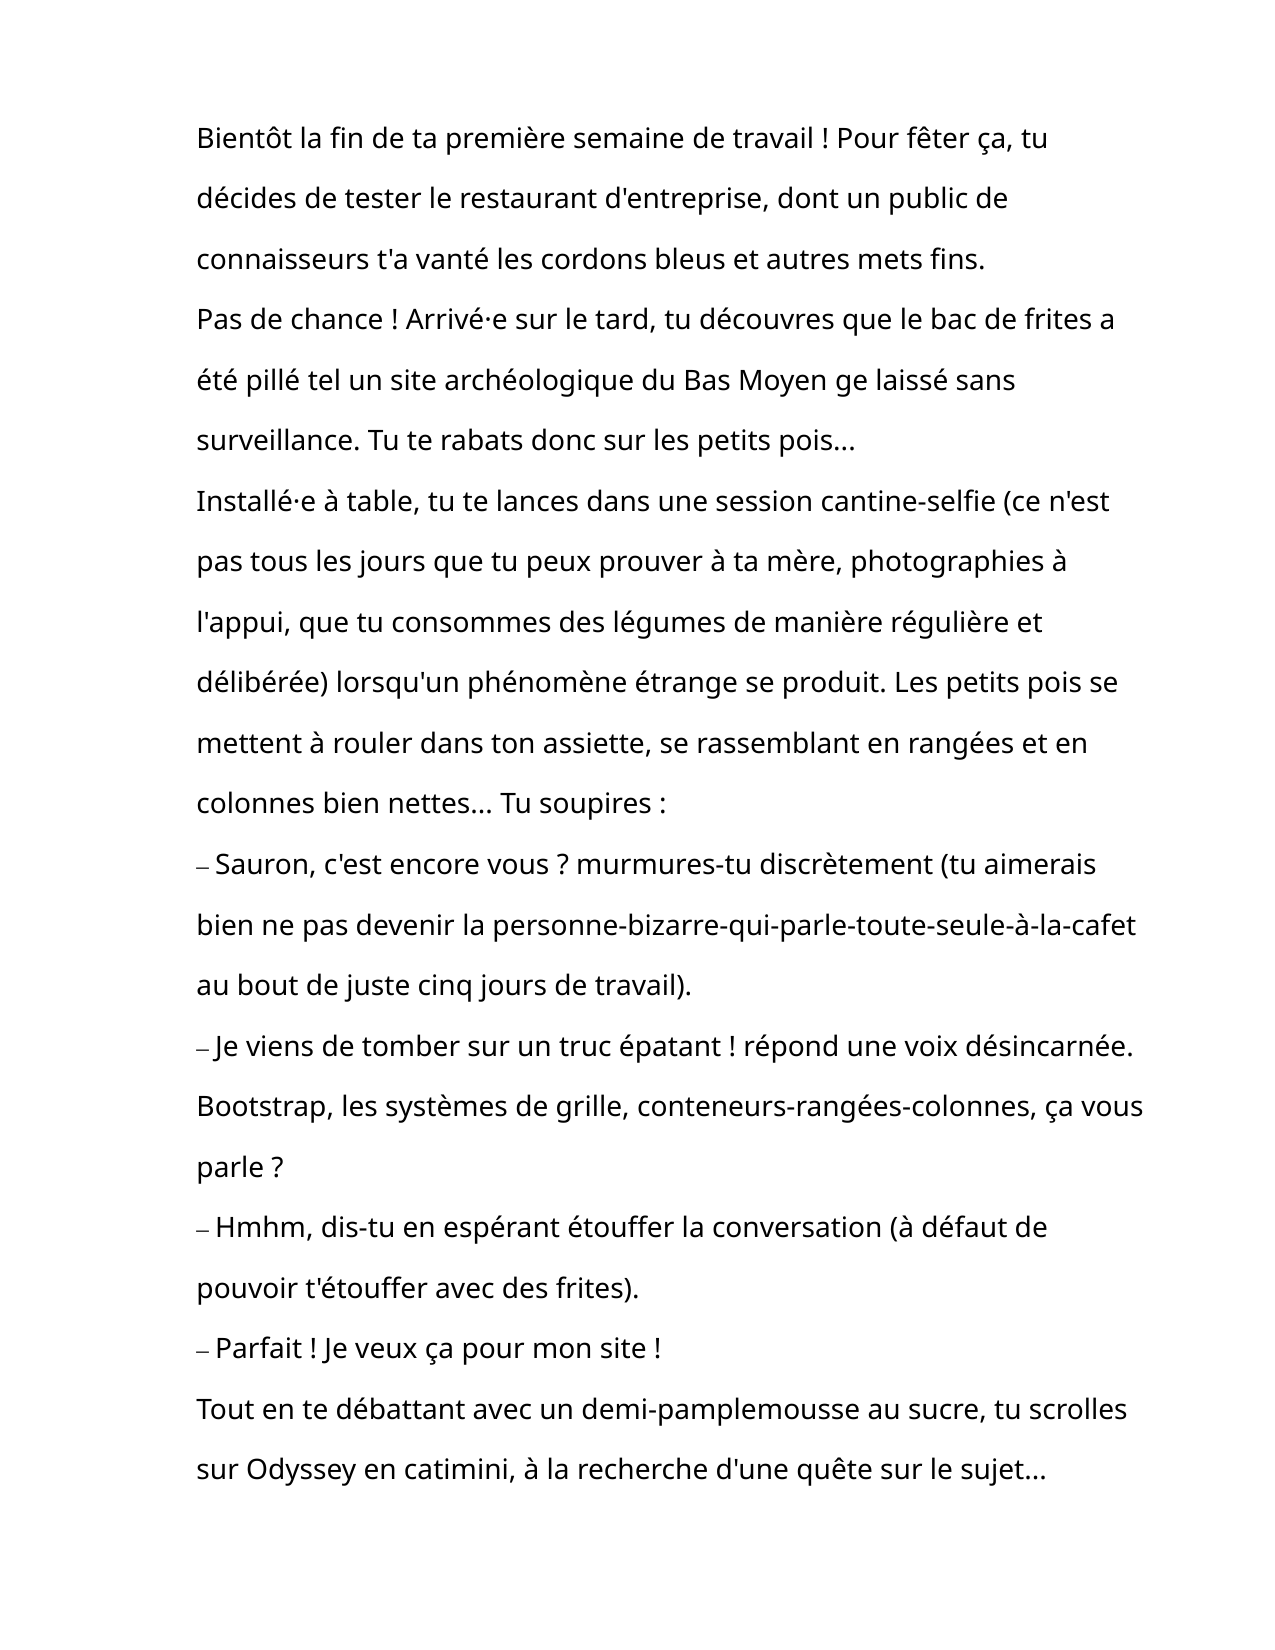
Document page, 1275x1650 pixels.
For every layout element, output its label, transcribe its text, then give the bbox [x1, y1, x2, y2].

text – Parfait ! Je veux ça pour mon site ! [196, 1328, 1157, 1367]
text – Je viens de tomber sur un truc épatant ! répond une voix désincarnée. Bootstrap, les systèmes de grille, conteneurs-rangées-colonnes, ça vous parle ? [196, 1026, 1157, 1185]
text Bientôt la fin de ta première semaine de travail ! Pour fêter ça, tu décides de tester le restaurant d'entreprise, dont un public de connaisseurs t'a vanté les cordons bleus et autres mets fins. [196, 118, 1157, 277]
text – Sauron, c'est encore vous ? murmures-tu discrètement (tu aimerais bien ne pas devenir la personne-bizarre-qui-parle-toute-seule-à-la-cafet au bout de juste cinq jours de travail). [196, 844, 1157, 1004]
text Tout en te débattant avec un demi-pamplemousse au sucre, tu scrolles sur Odyssey en catimini, à la recherche d'une quête sur le sujet... [196, 1389, 1157, 1488]
text Installé·e à table, tu te lances dans une session cantine-selfie (ce n'est pas tous les jours que tu peux prouver à ta mère, photographies à l'appui, que tu consommes des légumes de manière régulière et délibérée) lorsqu'un phénomène étrange se produit. Les petits pois se mettent à rouler dans ton assiette, se rassemblant en rangées et en colonnes bien nettes... Tu soupires : [196, 481, 1157, 822]
text Pas de chance ! Arrivé·e sur le tard, tu découvres que le bac de frites a été pillé tel un site archéologique du Bas Moyen ge laissé sans surveillance. Tu te rabats donc sur les petits pois... [196, 300, 1157, 459]
text – Hmhm, dis-tu en espérant étouffer la conversation (à défaut de pouvoir t'étouffer avec des frites). [196, 1207, 1157, 1306]
